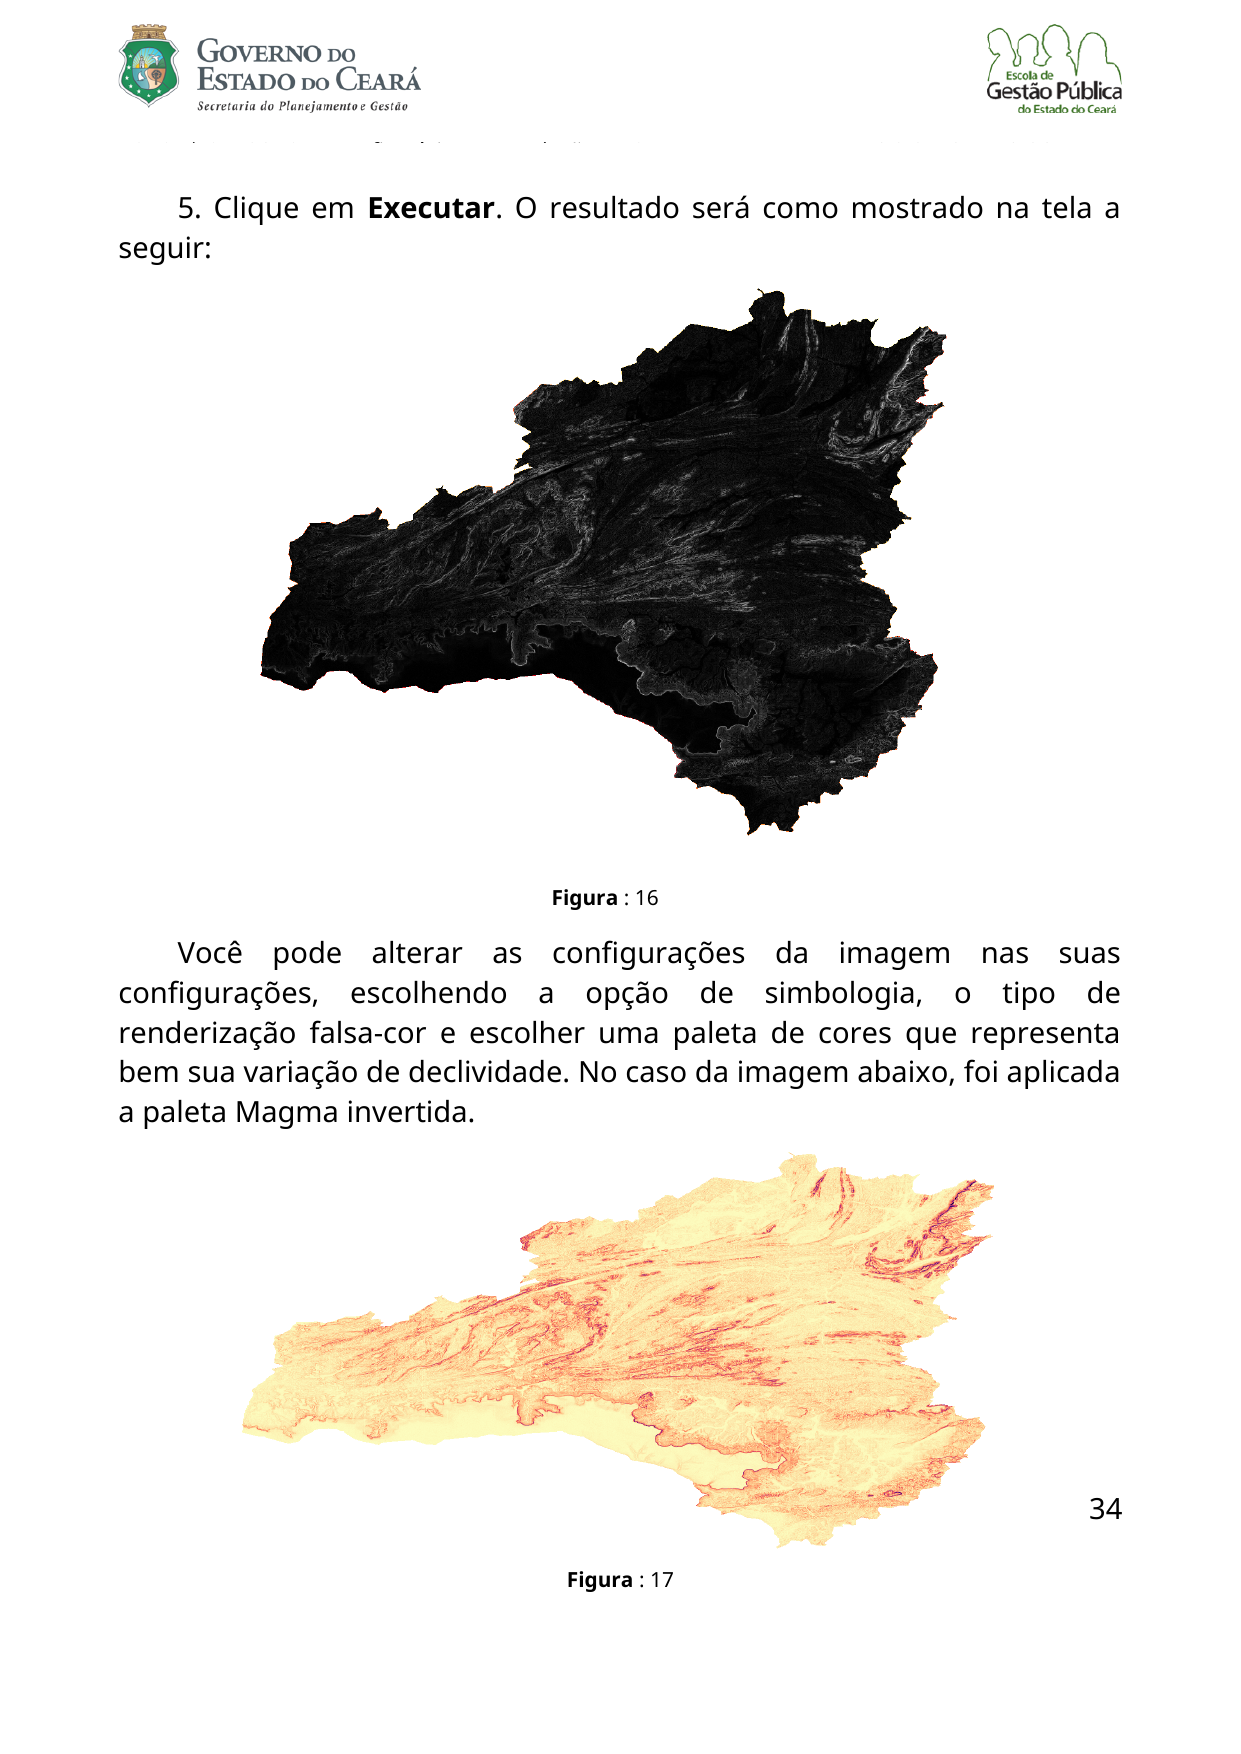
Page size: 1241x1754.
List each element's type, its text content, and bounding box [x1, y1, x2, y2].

text Você pode alterar as configurações da imagem nas suas configurações, escolhendo a opção de simbologia, o tipo de renderização falsa-cor e escolher uma paleta de cores que representa bem sua variação de declividade. No caso da imagem abaixo, foi aplicada a paleta Magma invertida. [118, 932, 1122, 1131]
text Figura : 17 [230, 1554, 1010, 1593]
picture [230, 1145, 1011, 1554]
picture [118, 24, 1122, 113]
text Figura : 16 [262, 840, 947, 912]
picture [245, 281, 965, 840]
text 5. Clique em Executar. O resultado será como mostrado na tela a seguir: [118, 187, 1122, 267]
